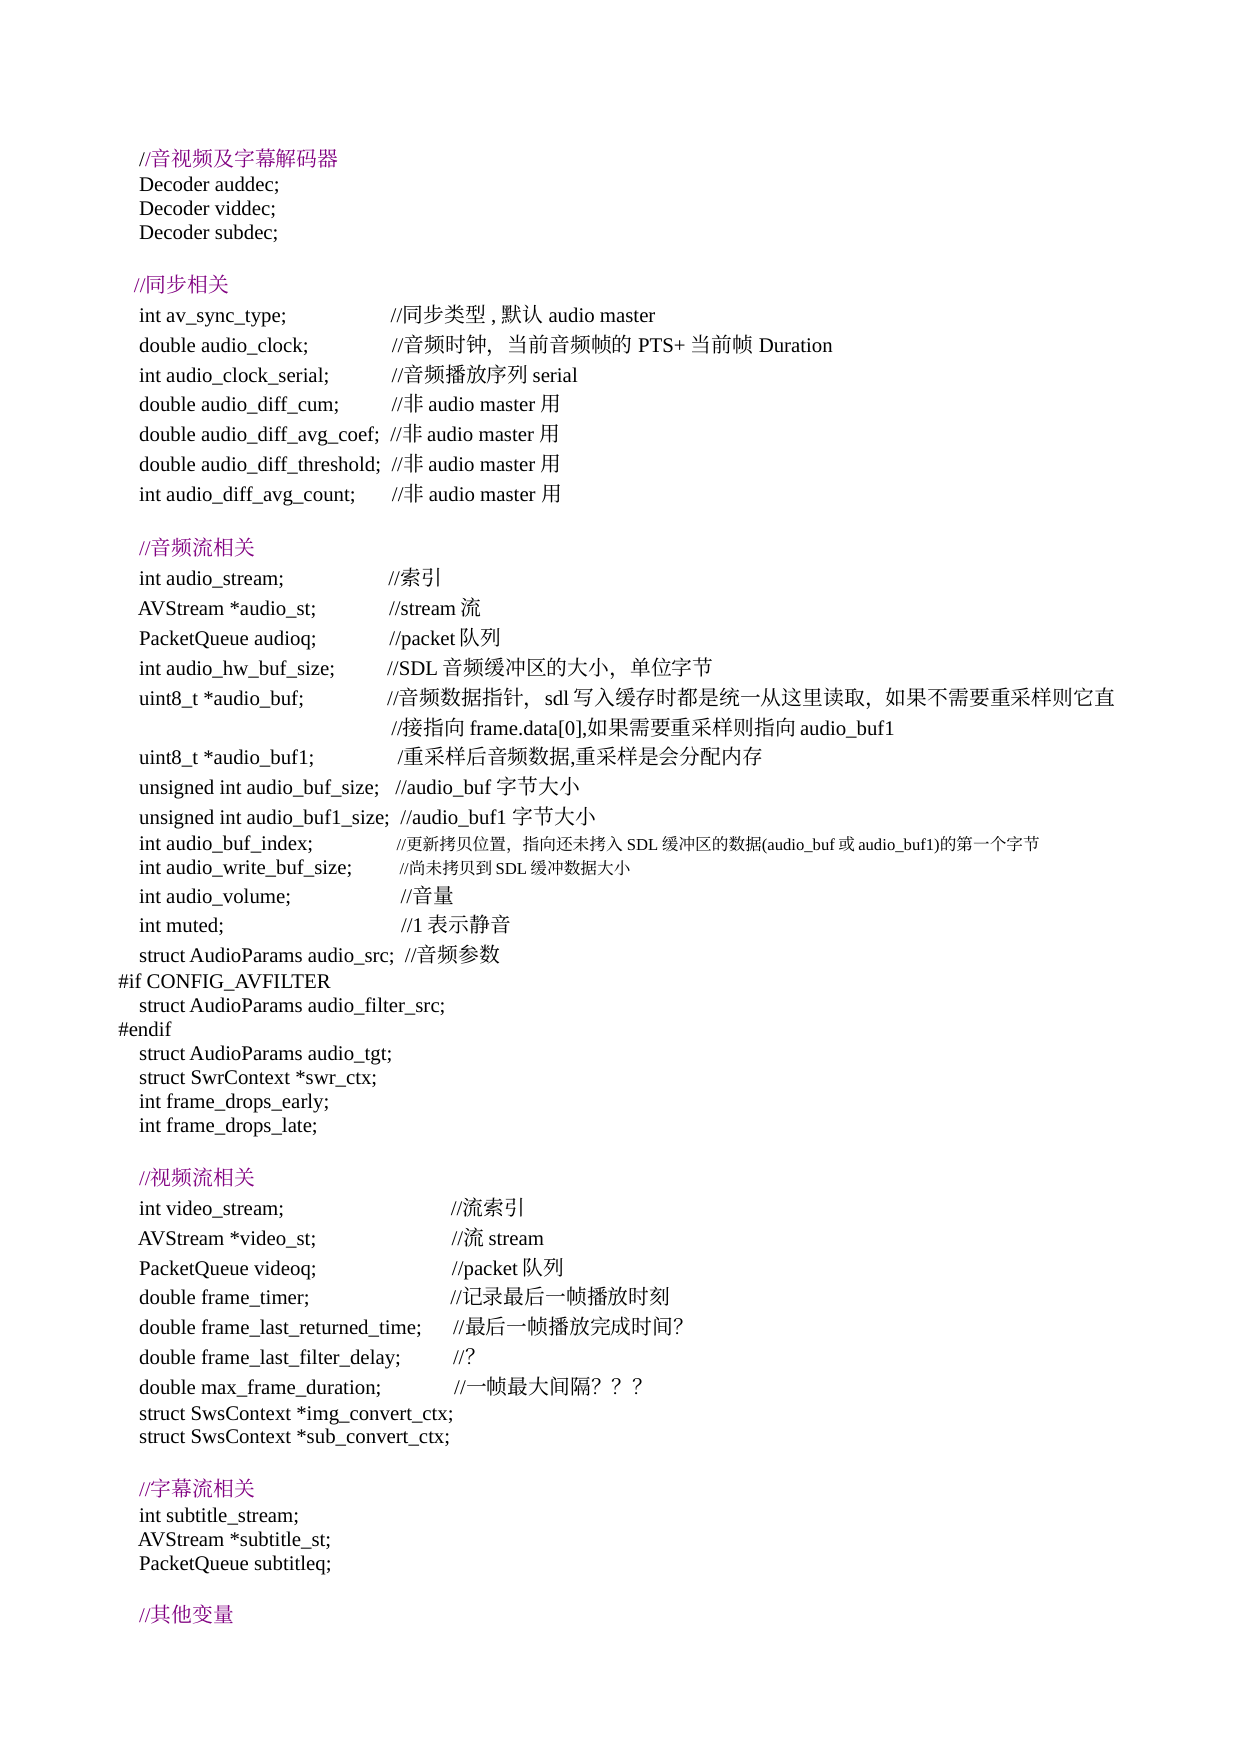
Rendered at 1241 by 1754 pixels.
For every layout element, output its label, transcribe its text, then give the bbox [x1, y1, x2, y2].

text double max_frame_duration; //一帧最大间隔？？？ [118, 1371, 1122, 1400]
text struct SwsContext *sub_convert_ctx; [118, 1424, 1122, 1448]
text #endif [118, 1017, 1122, 1041]
text struct AudioParams audio_filter_src; [118, 993, 1122, 1017]
text struct AudioParams audio_tgt; [118, 1041, 1122, 1065]
text int muted; //1表示静音 [118, 909, 1122, 939]
text double audio_diff_threshold; //非audio master 用 [118, 448, 1122, 478]
text unsigned int audio_buf1_size; //audio_buf1 字节大小 [118, 801, 1122, 831]
text #if CONFIG_AVFILTER [118, 969, 1122, 993]
text int frame_drops_early; [118, 1089, 1122, 1113]
text int audio_write_buf_size; //尚未拷贝到SDL缓冲数据大小 [118, 855, 1122, 879]
text int audio_clock_serial; //音频播放序列serial [118, 358, 1122, 388]
text unsigned int audio_buf_size; //audio_buf 字节大小 [118, 771, 1122, 801]
text double audio_diff_cum; //非audio master 用 [118, 388, 1122, 418]
text AVStream *subtitle_st; [118, 1527, 1122, 1551]
text double frame_last_returned_time; //最后一帧播放完成时间？ [118, 1311, 1122, 1341]
text PacketQueue subtitleq; [118, 1551, 1122, 1575]
text int subtitle_stream; [118, 1502, 1122, 1527]
text //音频流相关 [118, 532, 1122, 561]
text PacketQueue videoq; //packet队列 [118, 1251, 1122, 1281]
text int video_stream; //流索引 [118, 1191, 1122, 1221]
text double frame_last_filter_delay; //？ [118, 1341, 1122, 1371]
text int audio_volume; //音量 [118, 879, 1122, 909]
text int av_sync_type; //同步类型 , 默认 audio master [118, 298, 1122, 328]
text //音视频及字幕解码器 [118, 142, 1122, 172]
text double audio_clock; //音频时钟，当前⾳频帧的 PTS+ 当前帧 Duration [118, 328, 1122, 358]
text //视频流相关 [118, 1161, 1122, 1191]
text struct SwsContext *img_convert_ctx; [118, 1400, 1122, 1424]
text PacketQueue audioq; //packet队列 [118, 621, 1122, 651]
text Decoder auddec; [118, 172, 1122, 196]
text uint8_t *audio_buf; //音频数据指针，sdl写入缓存时都是统一从这里读取，如果不需要重采样则它直 //接指向frame.data[0],如果需要重采样则指向audio_buf1 [118, 681, 1122, 741]
text //同步相关 [118, 268, 1122, 298]
text double frame_timer; //记录最后一帧播放时刻 [118, 1281, 1122, 1311]
text int audio_hw_buf_size; //SDL ⾳频缓冲区的⼤⼩，单位字节 [118, 651, 1122, 681]
text //字幕流相关 [118, 1473, 1122, 1502]
text int audio_buf_index; //更新拷⻉位置，指向还未拷⼊ SDL 缓冲区的数据(audio_buf或audio_buf1)的第一个字节 [118, 831, 1122, 855]
text AVStream *video_st; //流stream [118, 1221, 1122, 1251]
text struct AudioParams audio_src; //音频参数 [118, 939, 1122, 969]
text uint8_t *audio_buf1; /重采样后音频数据,重采样是会分配内存 [118, 741, 1122, 771]
text double audio_diff_avg_coef; //非audio master 用 [118, 418, 1122, 448]
text int audio_stream; //索引 [118, 561, 1122, 591]
text AVStream *audio_st; //stream流 [118, 591, 1122, 621]
text struct SwrContext *swr_ctx; [118, 1065, 1122, 1089]
text int frame_drops_late; [118, 1113, 1122, 1137]
text //其他变量 [118, 1599, 1122, 1629]
text Decoder subdec; [118, 220, 1122, 244]
text int audio_diff_avg_count; //非audio master 用 [118, 478, 1122, 507]
text Decoder viddec; [118, 196, 1122, 220]
